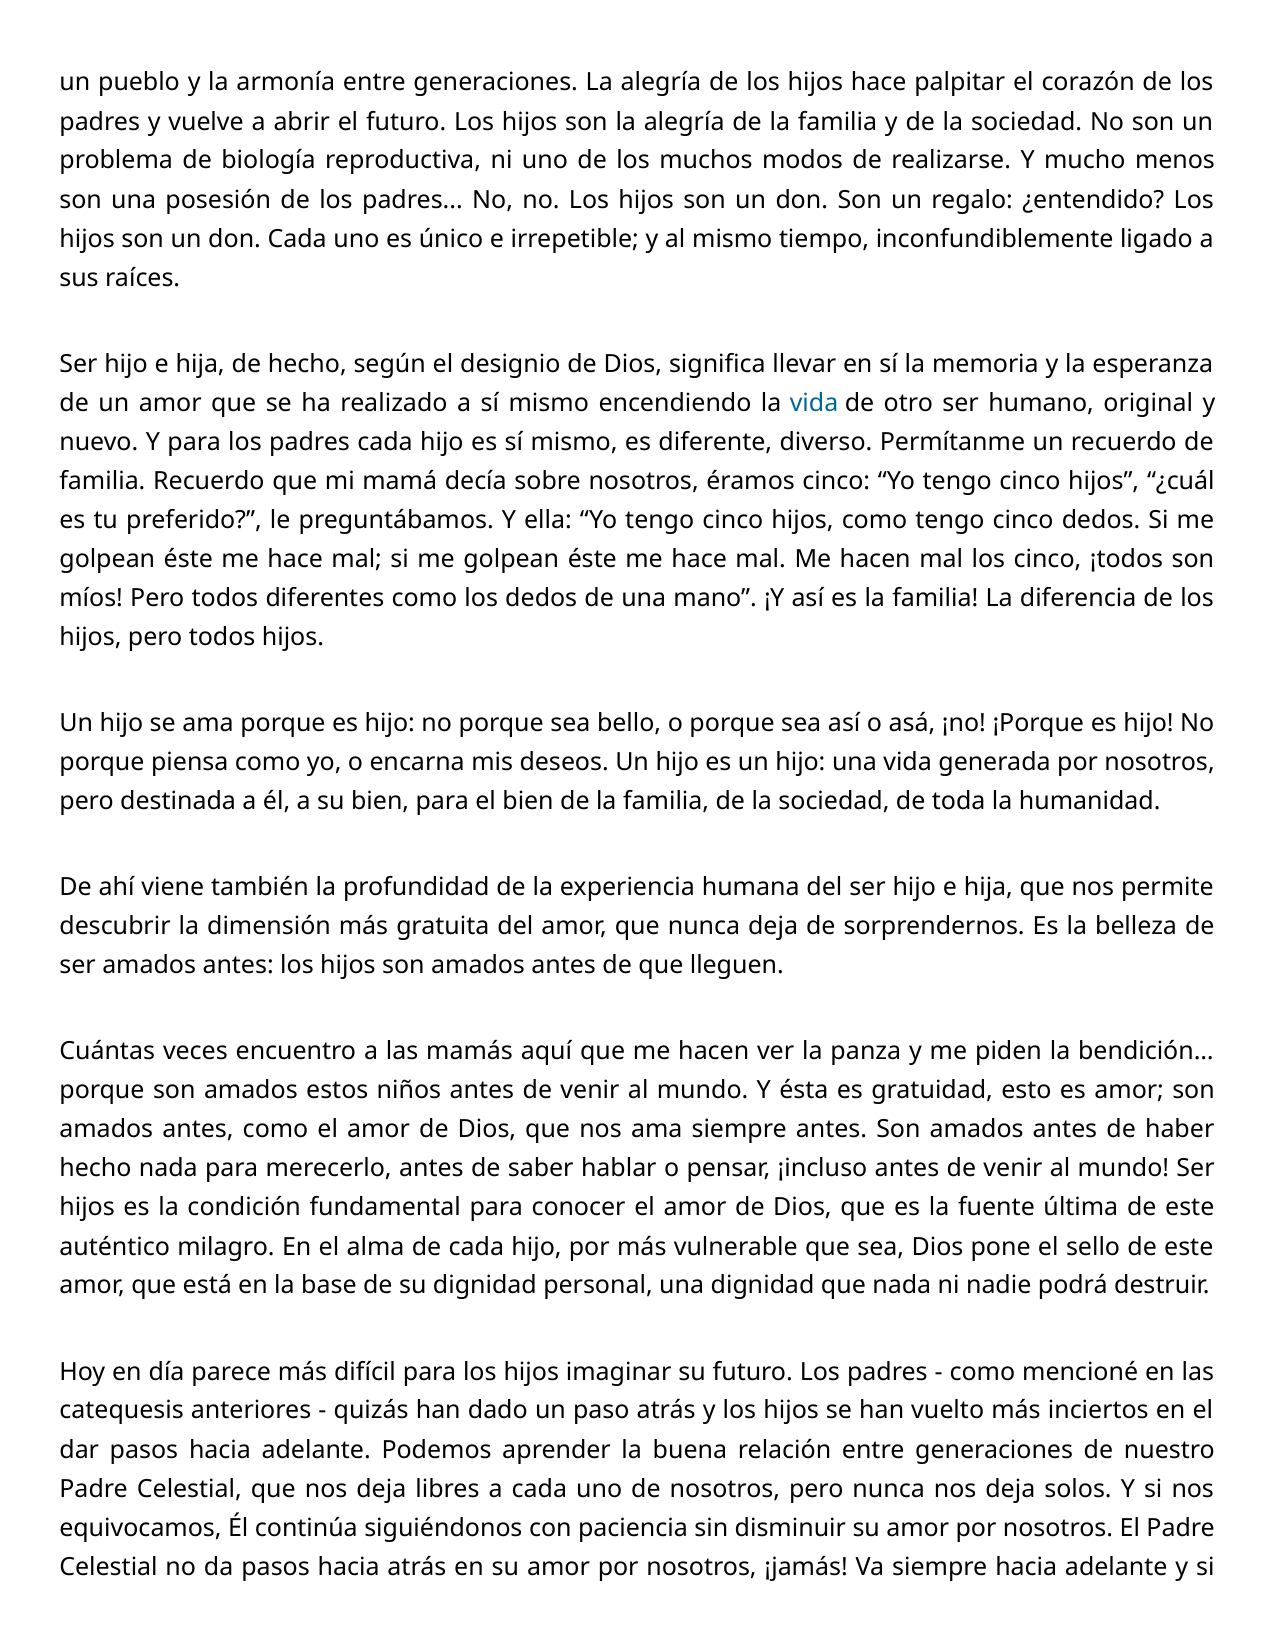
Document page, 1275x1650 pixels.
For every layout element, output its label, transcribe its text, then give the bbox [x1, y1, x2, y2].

text un pueblo y la armonía entre generaciones. La alegría de los hijos hace palpitar el corazón de los padres y vuelve a abrir el futuro. Los hijos son la alegría de la familia y de la sociedad. No son un problema de biología reproductiva, ni uno de los muchos modos de realizarse. Y mucho menos son una posesión de los padres... No, no. Los hijos son un don. Son un regalo: ¿entendido? Los hijos son un don. Cada uno es único e irrepetible; y al mismo tiempo, inconfundiblemente ligado a sus raíces. [59, 59, 1216, 293]
text Hoy en día parece más difícil para los hijos imaginar su futuro. Los padres - como mencioné en las catequesis anteriores - quizás han dado un paso atrás y los hijos se han vuelto más inciertos en el dar pasos hacia adelante. Podemos aprender la buena relación entre generaciones de nuestro Padre Celestial, que nos deja libres a cada uno de nosotros, pero nunca nos deja solos. Y si nos equivocamos, Él continúa siguiéndonos con paciencia sin disminuir su amor por nosotros. El Padre Celestial no da pasos hacia atrás en su amor por nosotros, ¡jamás! Va siempre hacia adelante y si [59, 1348, 1216, 1582]
text Un hijo se ama porque es hijo: no porque sea bello, o porque sea así o asá, ¡no! ¡Porque es hijo! No porque piensa como yo, o encarna mis deseos. Un hijo es un hijo: una vida generada por nosotros, pero destinada a él, a su bien, para el bien de la familia, de la sociedad, de toda la humanidad. [59, 700, 1216, 817]
text Ser hijo e hija, de hecho, según el designio de Dios, significa llevar en sí la memoria y la esperanza de un amor que se ha realizado a sí mismo encendiendo la vida de otro ser humano, original y nuevo. Y para los padres cada hijo es sí mismo, es diferente, diverso. Permítanme un recuerdo de familia. Recuerdo que mi mamá decía sobre nosotros, éramos cinco: “Yo tengo cinco hijos”, “¿cuál es tu preferido?”, le preguntábamos. Y ella: “Yo tengo cinco hijos, como tengo cinco dedos. Si me golpean éste me hace mal; si me golpean éste me hace mal. Me hacen mal los cinco, ¡todos son míos! Pero todos diferentes como los dedos de una mano”. ¡Y así es la familia! La diferencia de los hijos, pero todos hijos. [59, 340, 1216, 653]
text Cuántas veces encuentro a las mamás aquí que me hacen ver la panza y me piden la bendición… porque son amados estos niños antes de venir al mundo. Y ésta es gratuidad, esto es amor; son amados antes, como el amor de Dios, que nos ama siempre antes. Son amados antes de haber hecho nada para merecerlo, antes de saber hablar o pensar, ¡incluso antes de venir al mundo! Ser hijos es la condición fundamental para conocer el amor de Dios, que es la fuente última de este auténtico milagro. En el alma de cada hijo, por más vulnerable que sea, Dios pone el sello de este amor, que está en la base de su dignidad personal, una dignidad que nada ni nadie podrá destruir. [59, 1028, 1216, 1301]
text De ahí viene también la profundidad de la experiencia humana del ser hijo e hija, que nos permite descubrir la dimensión más gratuita del amor, que nunca deja de sorprendernos. Es la belleza de ser amados antes: los hijos son amados antes de que lleguen. [59, 864, 1216, 981]
